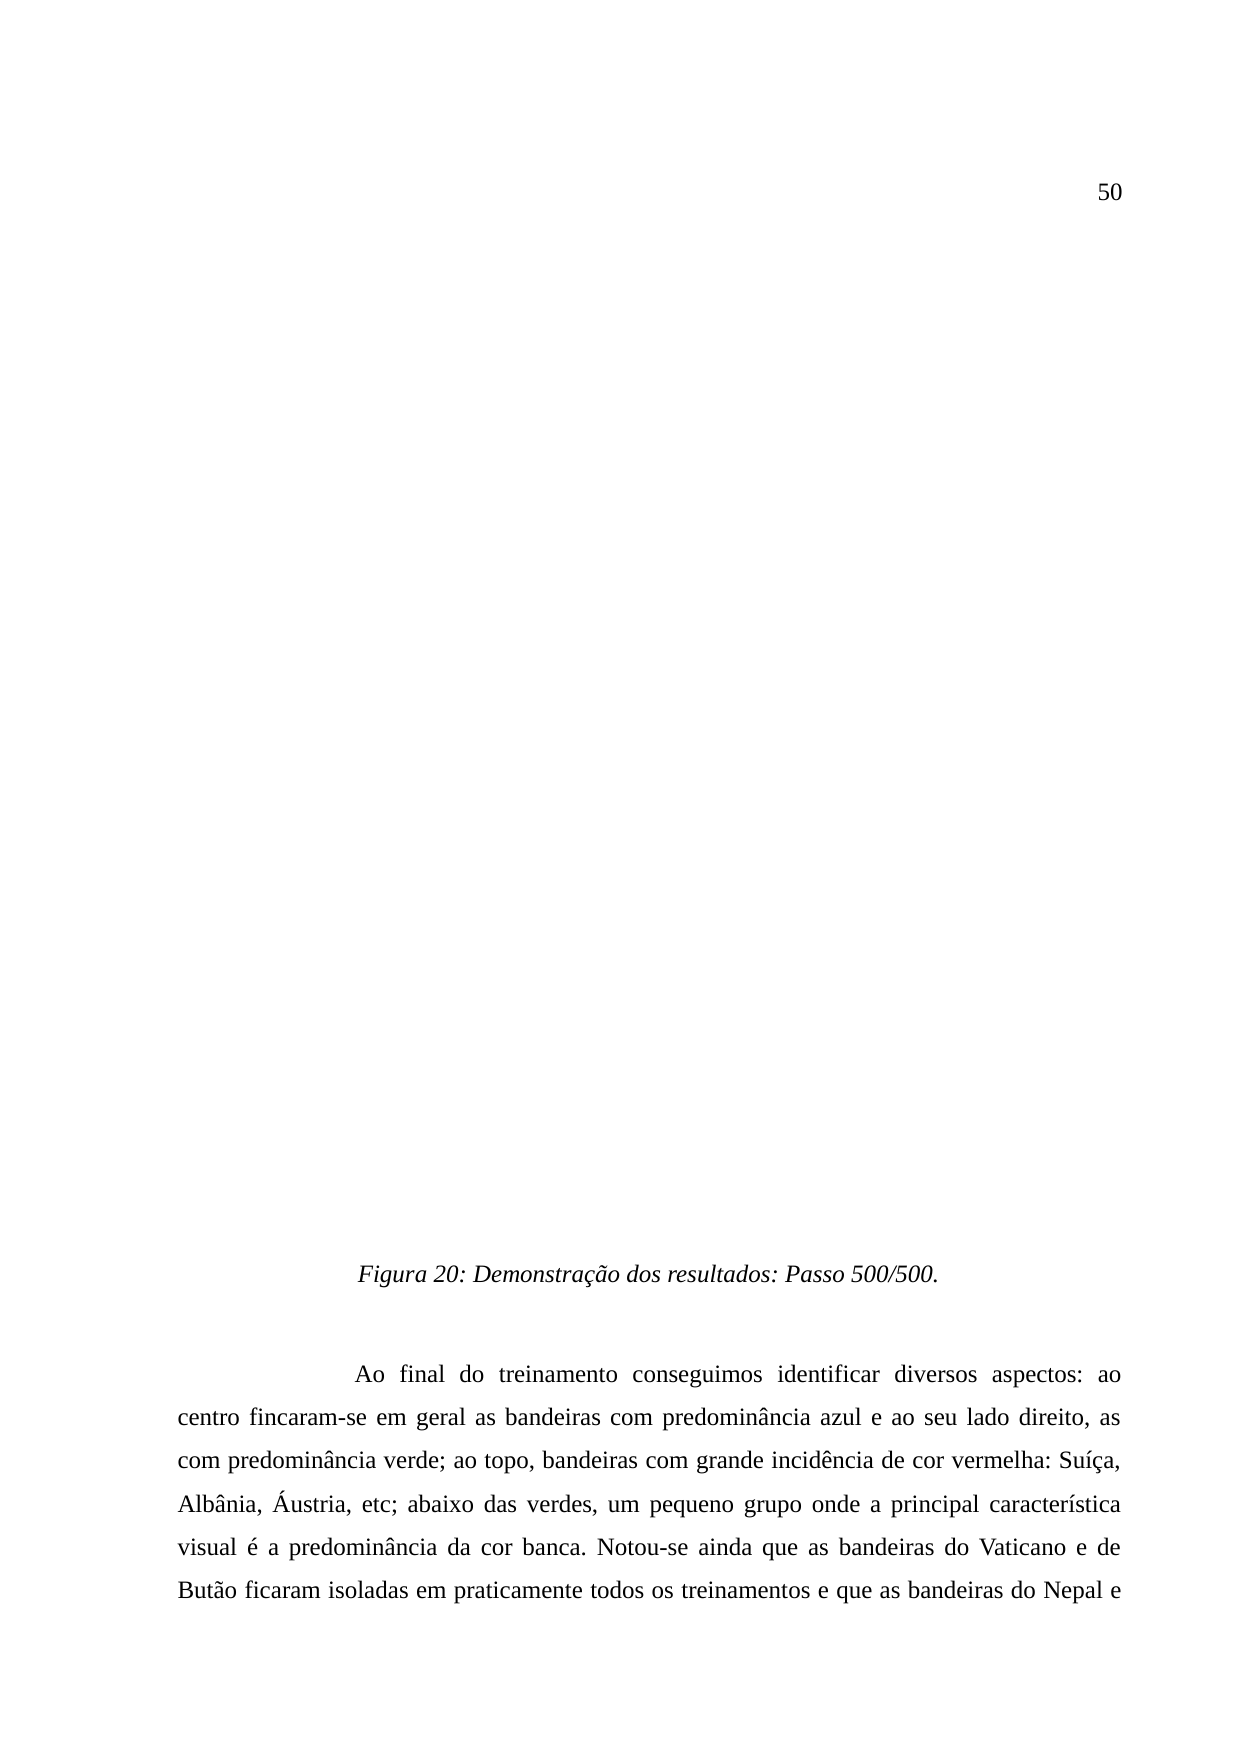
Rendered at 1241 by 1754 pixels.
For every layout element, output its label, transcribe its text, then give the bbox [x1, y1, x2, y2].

text Figura 20: Demonstração dos resultados: Passo 500/500. [177, 236, 1122, 1287]
text Ao final do treinamento conseguimos identificar diversos aspectos: ao centro fincaram-se em geral as bandeiras com predominância azul e ao seu lado direito, as com predominância verde; ao topo, bandeiras com grande incidência de cor vermelha: Suíça, Albânia, Áustria, etc; abaixo das verdes, um pequeno grupo onde a principal característica visual é a predominância da cor banca. Notou-se ainda que as bandeiras do Vaticano e de Butão ficaram isoladas em praticamente todos os treinamentos e que as bandeiras do Nepal e [177, 1359, 1122, 1604]
